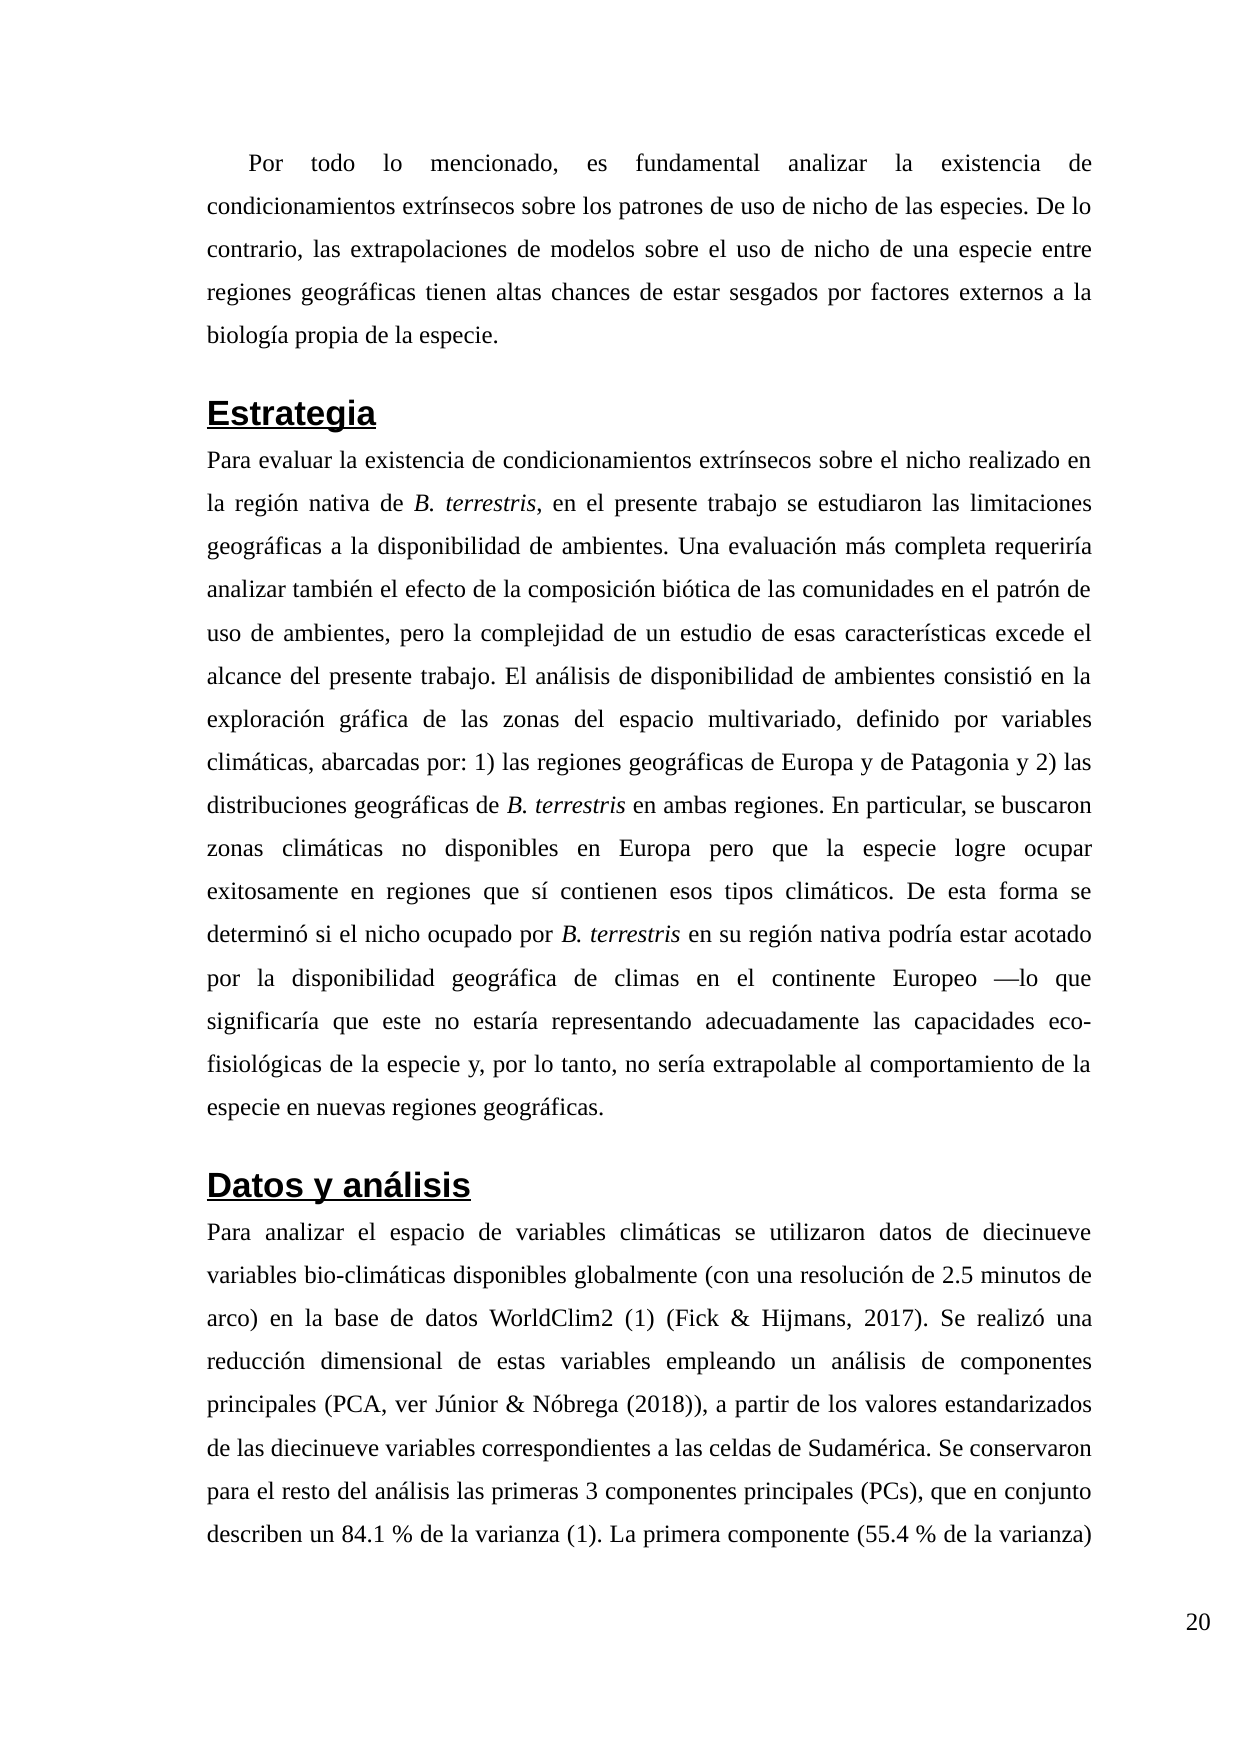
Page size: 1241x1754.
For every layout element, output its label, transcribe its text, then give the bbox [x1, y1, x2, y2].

subtitle Estrategia [207, 392, 1093, 433]
text Para analizar el espacio de variables climáticas se utilizaron datos de diecinueve variables bio-climáticas disponibles globalmente (con una resolución de 2.5 minutos de arco) en la base de datos WorldClim2 (Tabla S. 1) (Fick & Hijmans, 2017). Se realizó una reducción dimensional de estas variables empleando un análisis de componentes principales (PCA, ver Júnior & Nóbrega (2018)), a partir de los valores estandarizados de las diecinueve variables correspondientes a las celdas de Sudamérica. Se conservaron para el resto del análisis las primeras 3 componentes principales (PCs), que en conjunto describen un 84.1 % de la varianza (Figura S. 1). La primera componente (55.4 % de la varianza) captura principalmente la información sobre la variación térmica (diaria y anual), siendo inversamente proporcional a estas (Tabla S. 1 y Figura S. 2). La segunda componente (19.3 % de la varianza) es proporcional a variables de temperatura y de estacionalidad hídrica, e inversamente proporcional a variables asociadas al nivel de precipitaciones. La tercera componente (9.3 % de la varianza) es proporcional a la variación térmica e inversamente proporcional a la estacionalidad hídrica. La matriz de la transformación lineal generada con los datos de Sudamérica se aplicó a los valores de las diecinueve variables bioclimáticas estimados para Europa, para así poder comparar entre regiones (Figura 2). [207, 1217, 1093, 1548]
text Por todo lo mencionado, es fundamental analizar la existencia de condicionamientos extrínsecos sobre los patrones de uso de nicho de las especies. De lo contrario, las extrapolaciones de modelos sobre el uso de nicho de una especie entre regiones geográficas tienen altas chances de estar sesgados por factores externos a la biología propia de la especie. [207, 148, 1093, 349]
text Para evaluar la existencia de condicionamientos extrínsecos sobre el nicho realizado en la región nativa de B. terrestris, en el presente trabajo se estudiaron las limitaciones geográficas a la disponibilidad de ambientes. Una evaluación más completa requeriría analizar también el efecto de la composición biótica de las comunidades en el patrón de uso de ambientes, pero la complejidad de un estudio de esas características excede el alcance del presente trabajo. El análisis de disponibilidad de ambientes consistió en la exploración gráfica de las zonas del espacio multivariado, definido por variables climáticas, abarcadas por: 1) las regiones geográficas de Europa y de Patagonia y 2) las distribuciones geográficas de B. terrestris en ambas regiones. En particular, se buscaron zonas climáticas no disponibles en Europa pero que la especie logre ocupar exitosamente en regiones que sí contienen esos tipos climáticos. De esta forma se determinó si el nicho ocupado por B. terrestris en su región nativa podría estar acotado por la disponibilidad geográfica de climas en el continente Europeo —lo que significaría que este no estaría representando adecuadamente las capacidades eco-fisiológicas de la especie y, por lo tanto, no sería extrapolable al comportamiento de la especie en nuevas regiones geográficas. [207, 445, 1093, 1121]
subtitle Datos y análisis [207, 1164, 1093, 1204]
